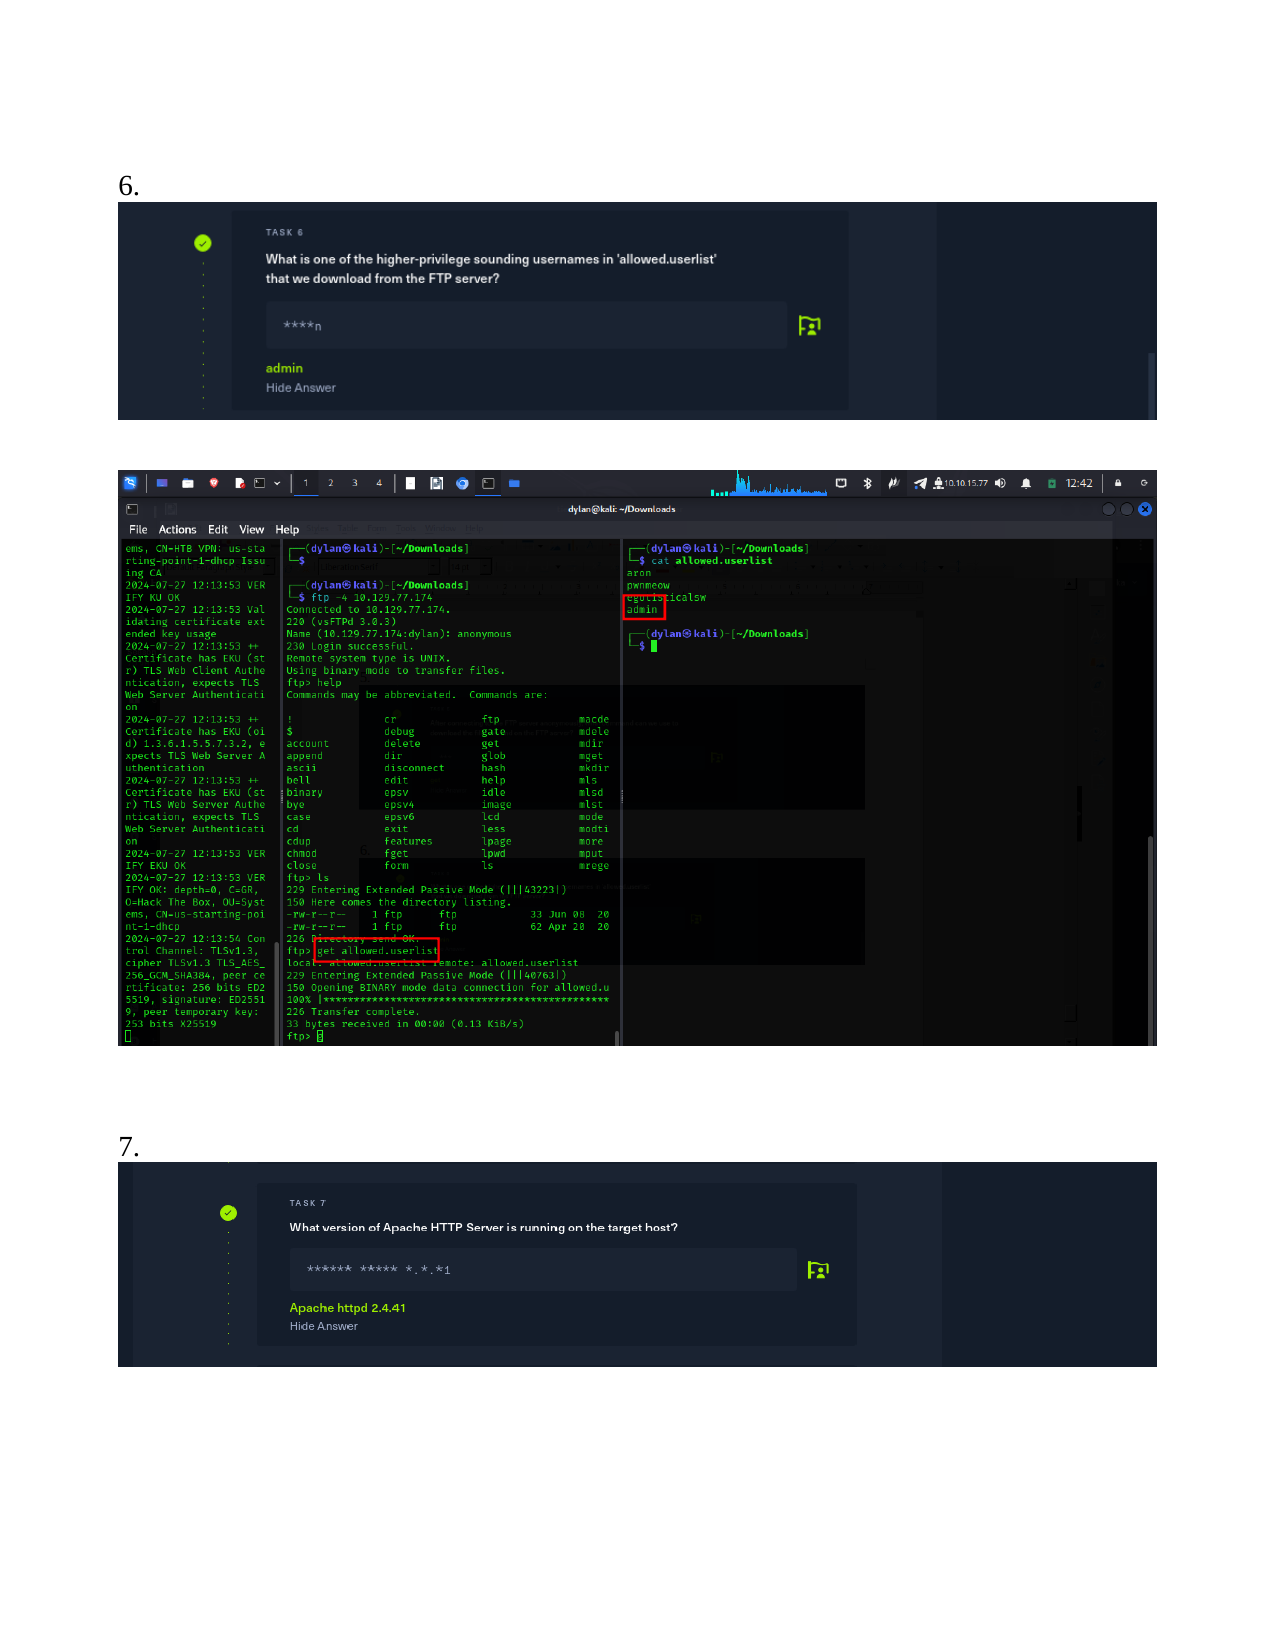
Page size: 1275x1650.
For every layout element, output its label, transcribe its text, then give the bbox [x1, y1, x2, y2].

text 6. [118, 168, 1157, 202]
picture [118, 202, 1157, 420]
picture [118, 1162, 1157, 1367]
picture [118, 470, 1157, 1046]
text 7. [118, 1129, 1157, 1162]
